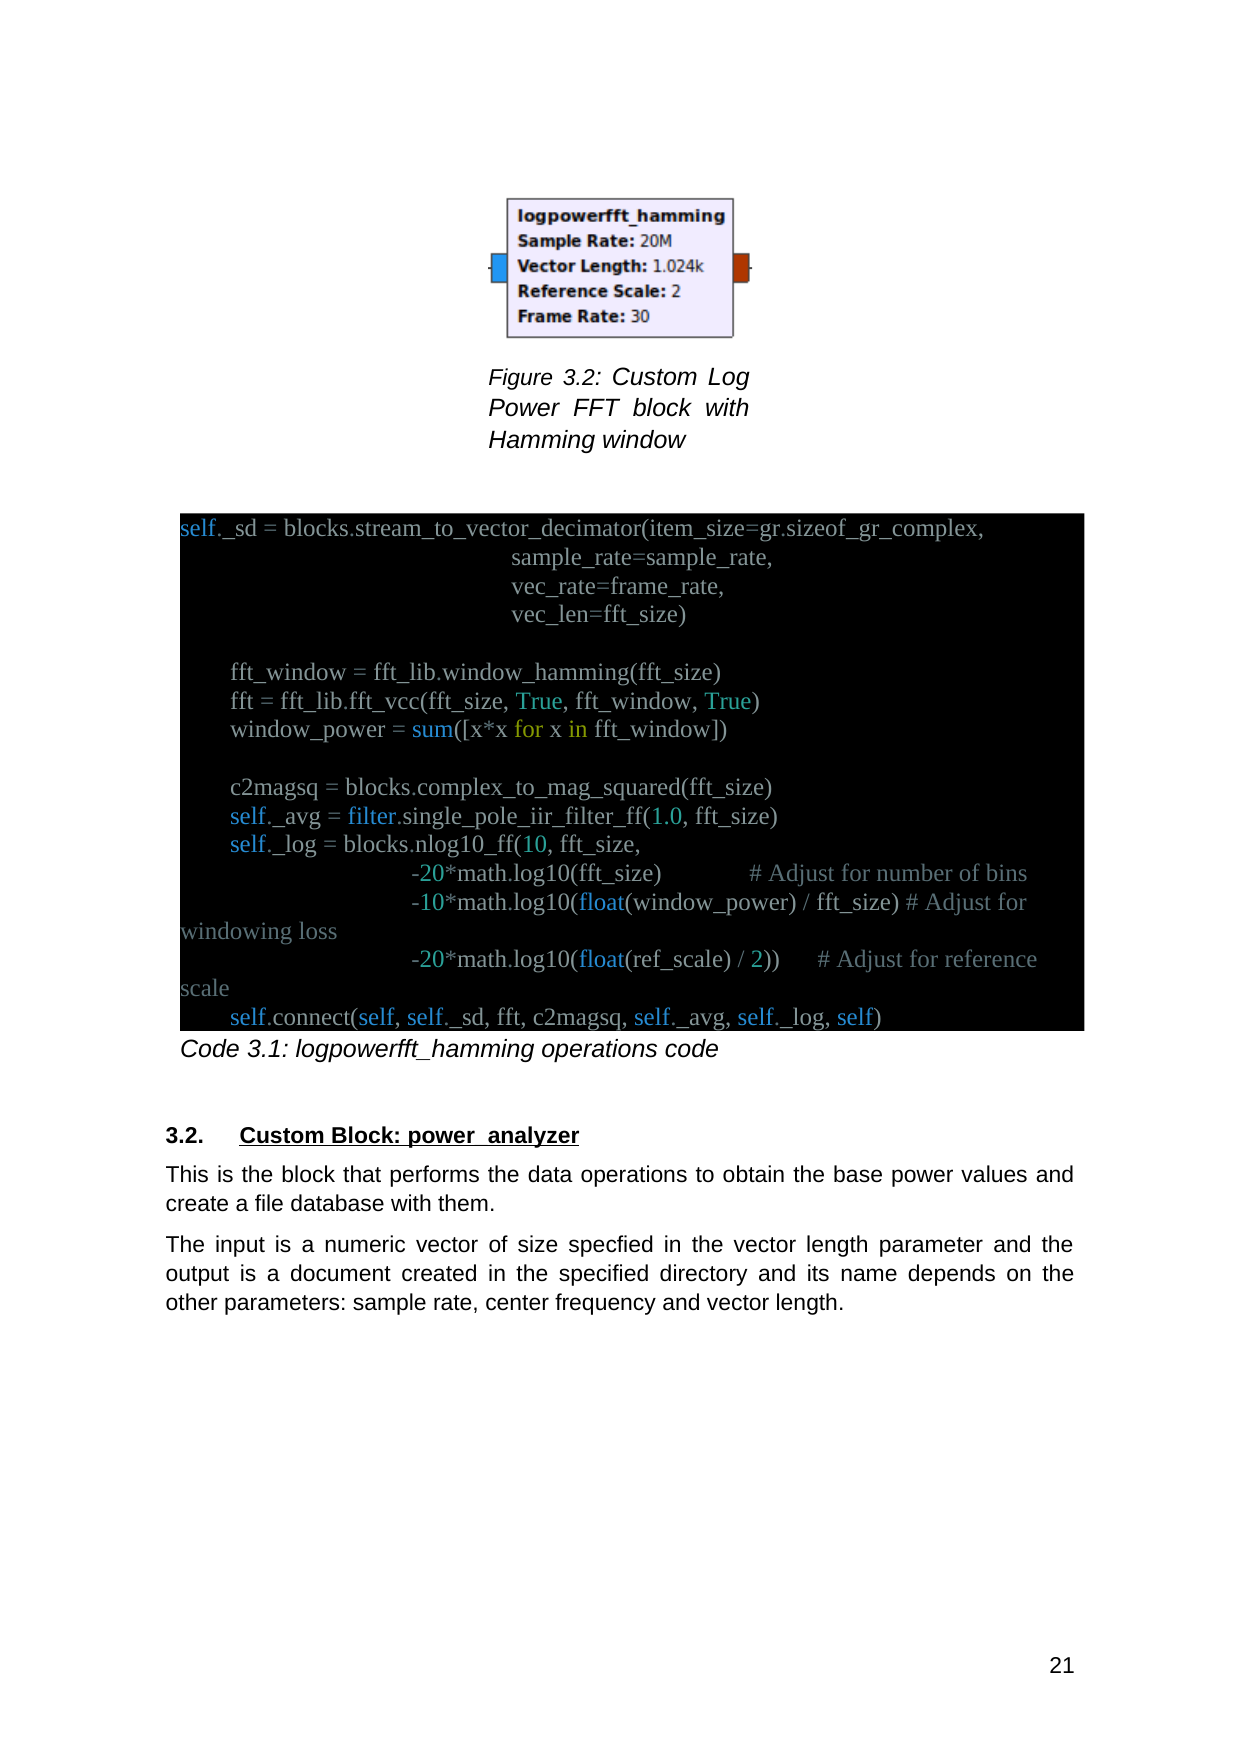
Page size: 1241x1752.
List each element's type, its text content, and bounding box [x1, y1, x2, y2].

text This is the block that performs the data operations to obtain the base power values and create a file database with them. [165, 1161, 1075, 1216]
text Figure 3.2: Custom Log Power FFT block with Hamming window [488, 354, 752, 453]
text Code 3.1: logpowerfft_hamming operations code [180, 1031, 1084, 1063]
text The input is a numeric vector of size specfied in the vector length parameter and the output is a document created in the specified directory and its name depends on the other parameters: sample rate, center frequency and vector length. [165, 1231, 1075, 1316]
subtitle Custom Block: power_analyzer [165, 1119, 1075, 1148]
picture [488, 189, 753, 354]
